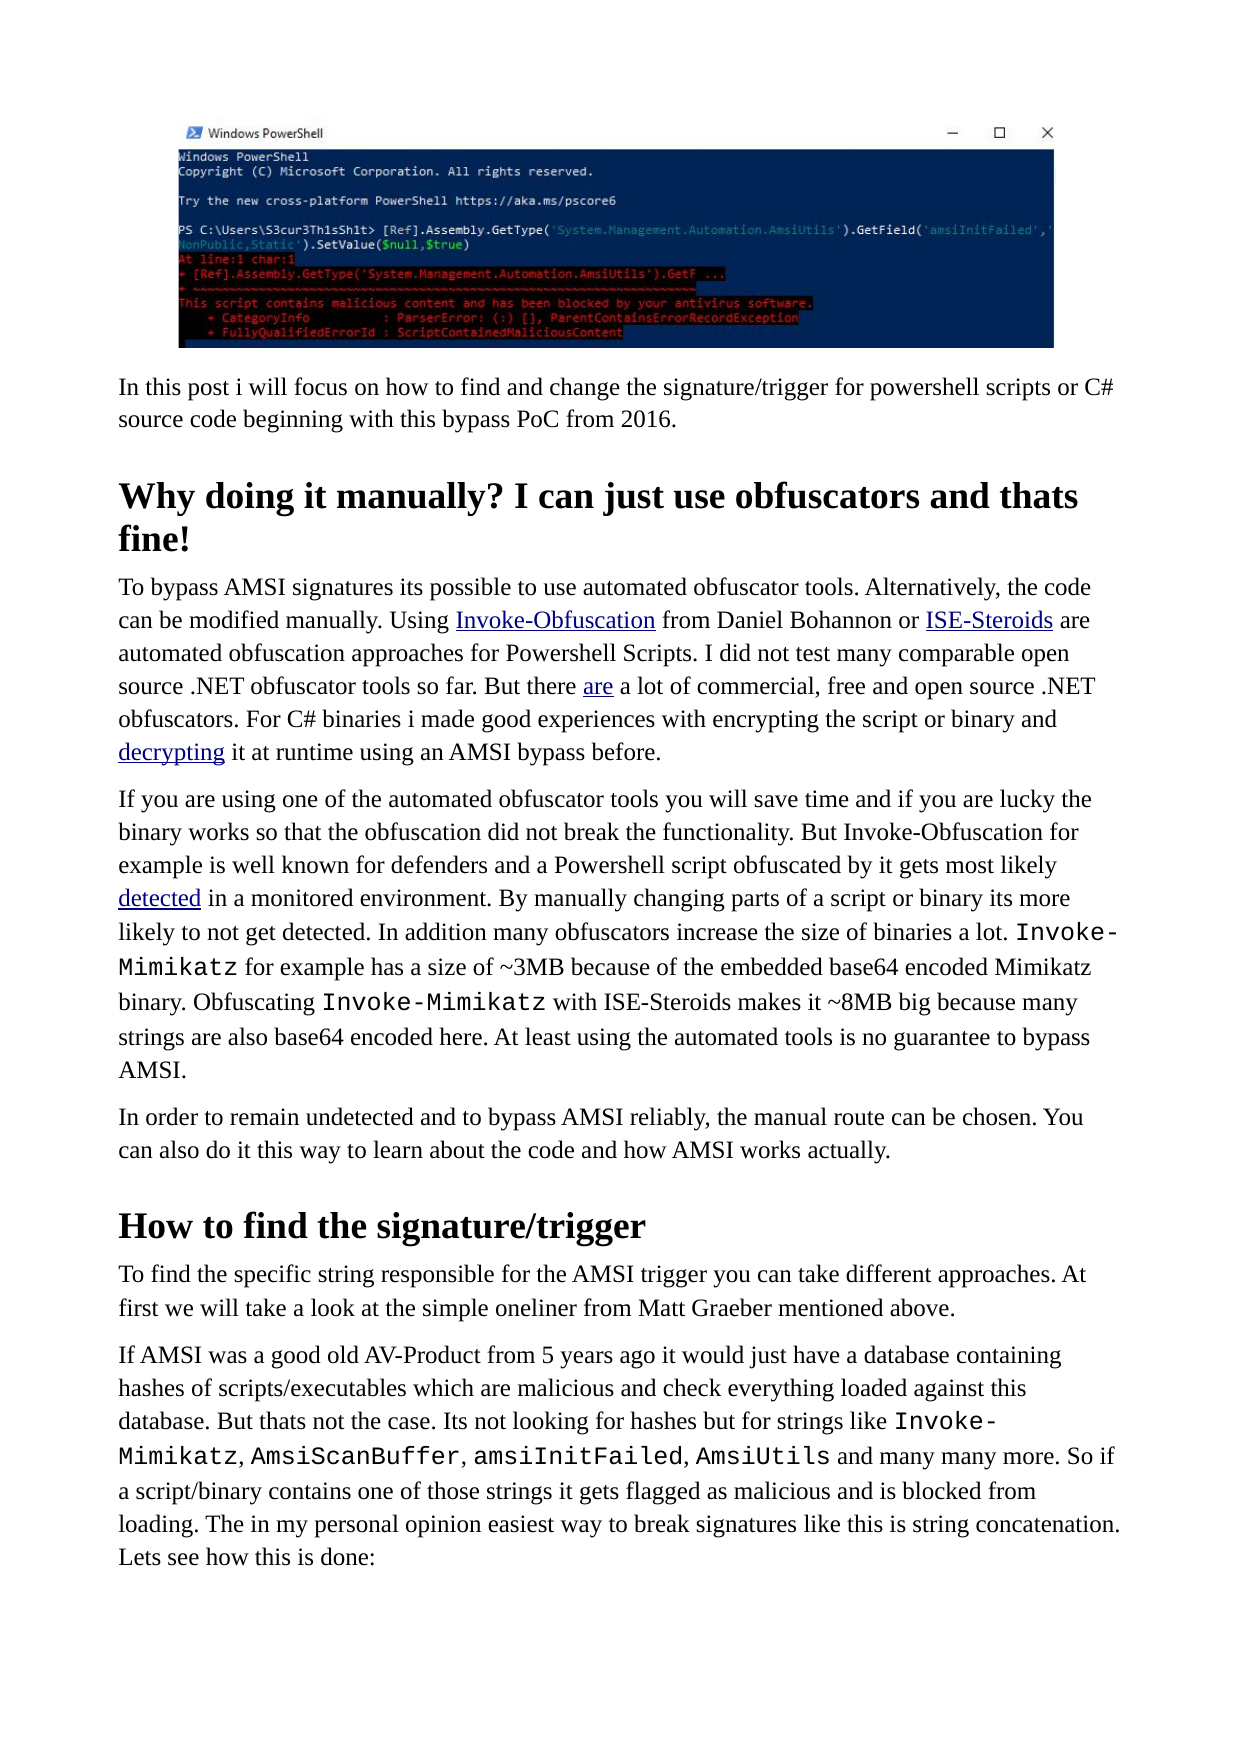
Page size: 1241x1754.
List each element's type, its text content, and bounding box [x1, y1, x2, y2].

text In this post i will focus on how to find and change the signature/trigger for powershell scripts or C# source code beginning with this bypass PoC from 2016. [118, 372, 1122, 433]
text In order to remain undetected and to bypass AMSI reliably, the manual route can be chosen. You can also do it this way to learn about the code and how AMSI works actually. [118, 1102, 1122, 1164]
picture [178, 118, 1056, 348]
text If AMSI was a good old AV-Product from 5 years ago it would just have a database containing hashes of scripts/executables which are malicious and check everything loaded against this database. But thats not the case. Its not looking for hashes but for strings like Invoke-Mimikatz, AmsiScanBuffer, amsiInitFailed, AmsiUtils and many many more. So if a script/binary contains one of those strings it gets flagged as malicious and is blocked from loading. The in my personal opinion easiest way to break signatures like this is string concatenation. Lets see how this is done: [118, 1340, 1122, 1571]
text If you are using one of the automated obfuscator tools you will save time and if you are lucky the binary works so that the obfuscation did not break the functionality. But Invoke-Obfuscation for example is well known for defenders and a Powershell script obfuscated by it gets most likely detected in a monitored environment. By manually changing parts of a script or binary its more likely to not get detected. In addition many obfuscators increase the size of binaries a lot. Invoke-Mimikatz for example has a size of ~3MB because of the embedded base64 encoded Mimikatz binary. Obfuscating Invoke-Mimikatz with ISE-Steroids makes it ~8MB big because many strings are also base64 encoded here. At least using the automated tools is no guarantee to bypass AMSI. [118, 784, 1122, 1084]
subtitle Why doing it manually? I can just use obfuscators and thats fine! [118, 473, 1122, 559]
text To find the specific string responsible for the AMSI trigger you can take different approaches. At first we will take a look at the simple oneliner from Matt Graeber mentioned above. [118, 1259, 1122, 1321]
subtitle How to find the signature/trigger [118, 1204, 1122, 1247]
text To bypass AMSI signatures its possible to use automated obfuscator tools. Alternatively, the code can be modified manually. Using Invoke-Obfuscation from Daniel Bohannon or ISE-Steroids are automated obfuscation approaches for Powershell Scripts. I did not test many comparable open source .NET obfuscator tools so far. But there are a lot of commercial, free and open source .NET obfuscators. For C# binaries i made good experiences with encrypting the script or binary and decrypting it at runtime using an AMSI bypass before. [118, 572, 1122, 766]
